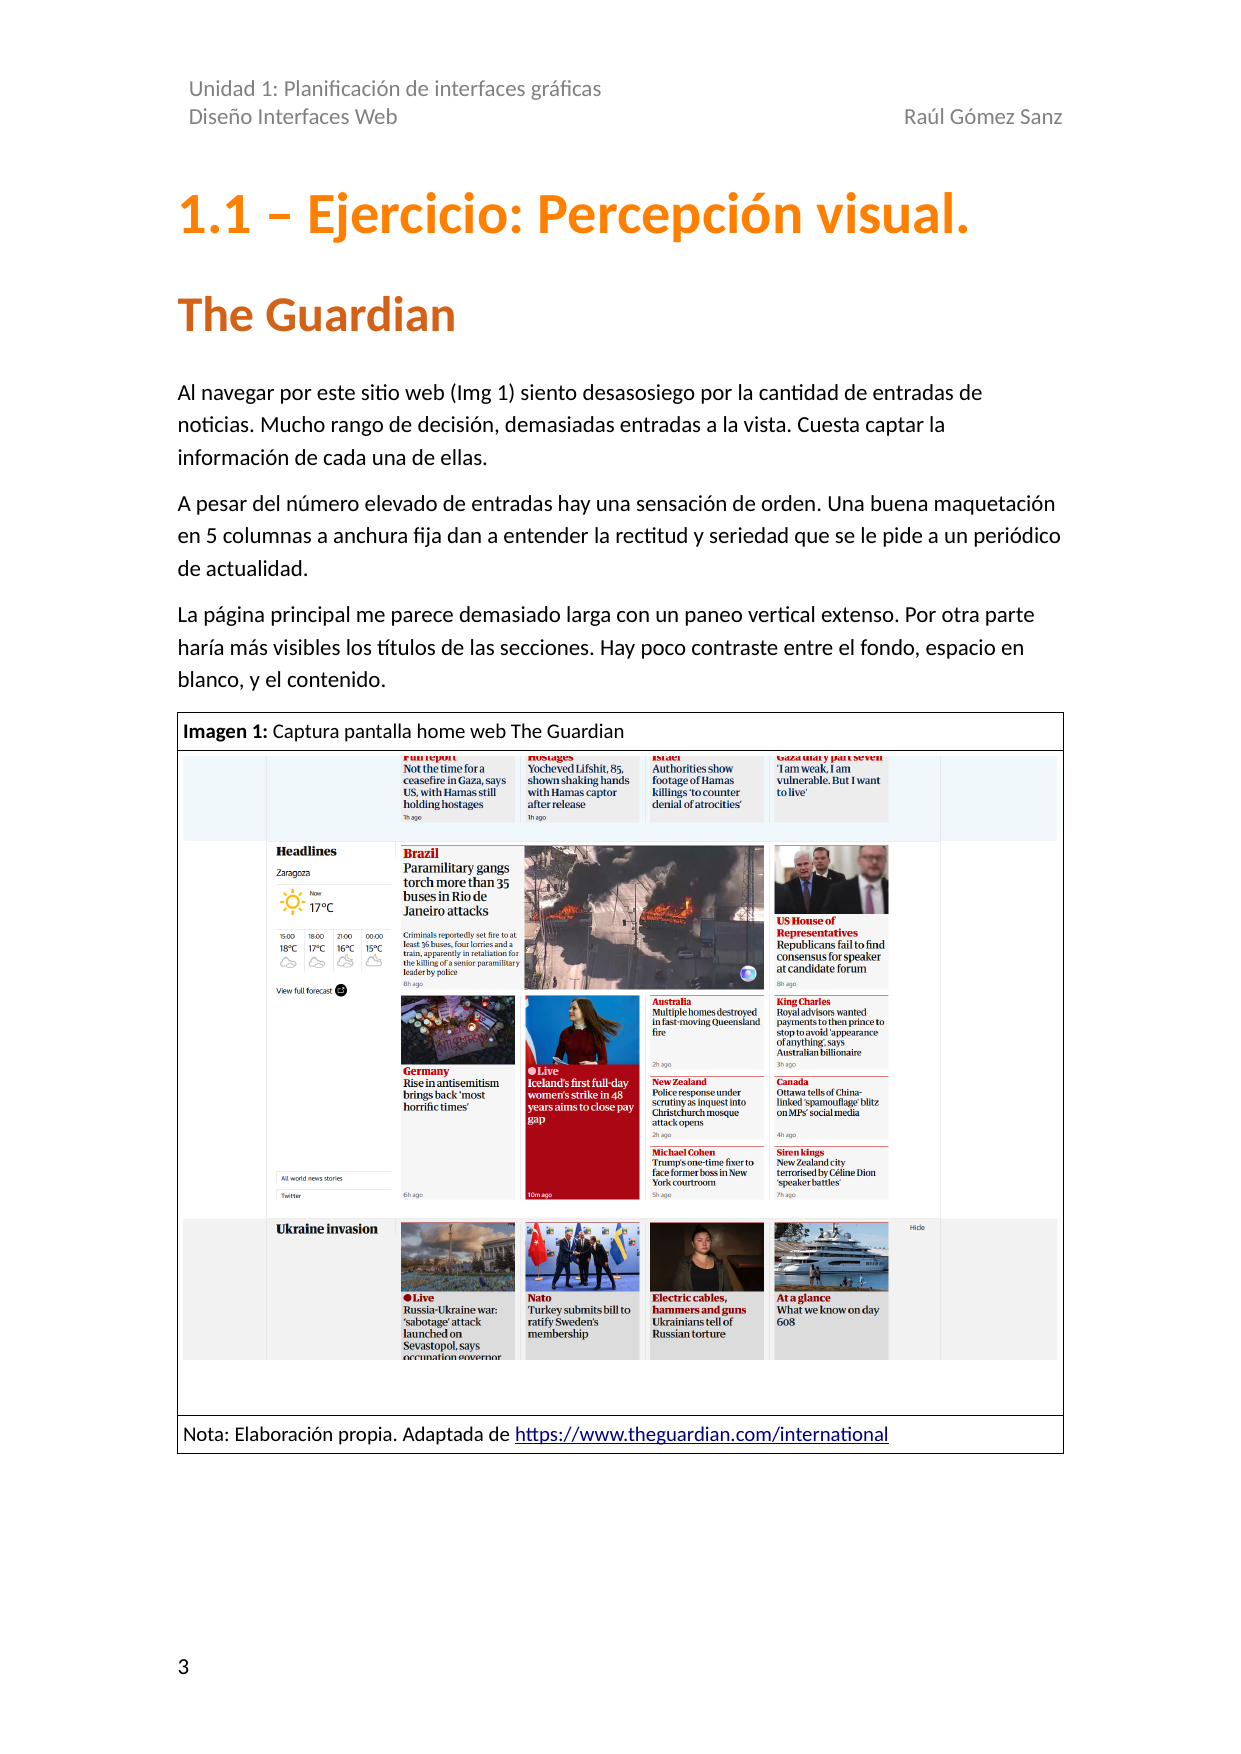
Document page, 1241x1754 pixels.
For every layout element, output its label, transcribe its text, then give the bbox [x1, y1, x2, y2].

subtitle The Guardian [177, 283, 1063, 344]
picture [182, 756, 1058, 1360]
table_cell [178, 751, 1063, 1414]
text Al navegar por este sitio web (Img 1) siento desasosiego por la cantidad de entradas de noticias. Mucho rango de decisión, demasiadas entradas a la vista. Cuesta captar la información de cada una de ellas. [177, 378, 1063, 471]
table_header Imagen 1: Captura pantalla home web The Guardian [178, 713, 1063, 749]
table_cell Nota: Elaboración propia. Adaptada de https://www.theguardian.com/international [178, 1416, 1063, 1452]
text A pesar del número elevado de entradas hay una sensación de orden. Una buena maquetación en 5 columnas a anchura fija dan a entender la rectitud y seriedad que se le pide a un periódico de actualidad. [177, 489, 1063, 582]
text La página principal me parece demasiado larga con un paneo vertical extenso. Por otra parte haría más visibles los títulos de las secciones. Hay poco contraste entre el fondo, espacio en blanco, y el contenido. [177, 601, 1063, 693]
subtitle 1.1 – Ejercicio: Percepción visual. [177, 177, 1063, 248]
